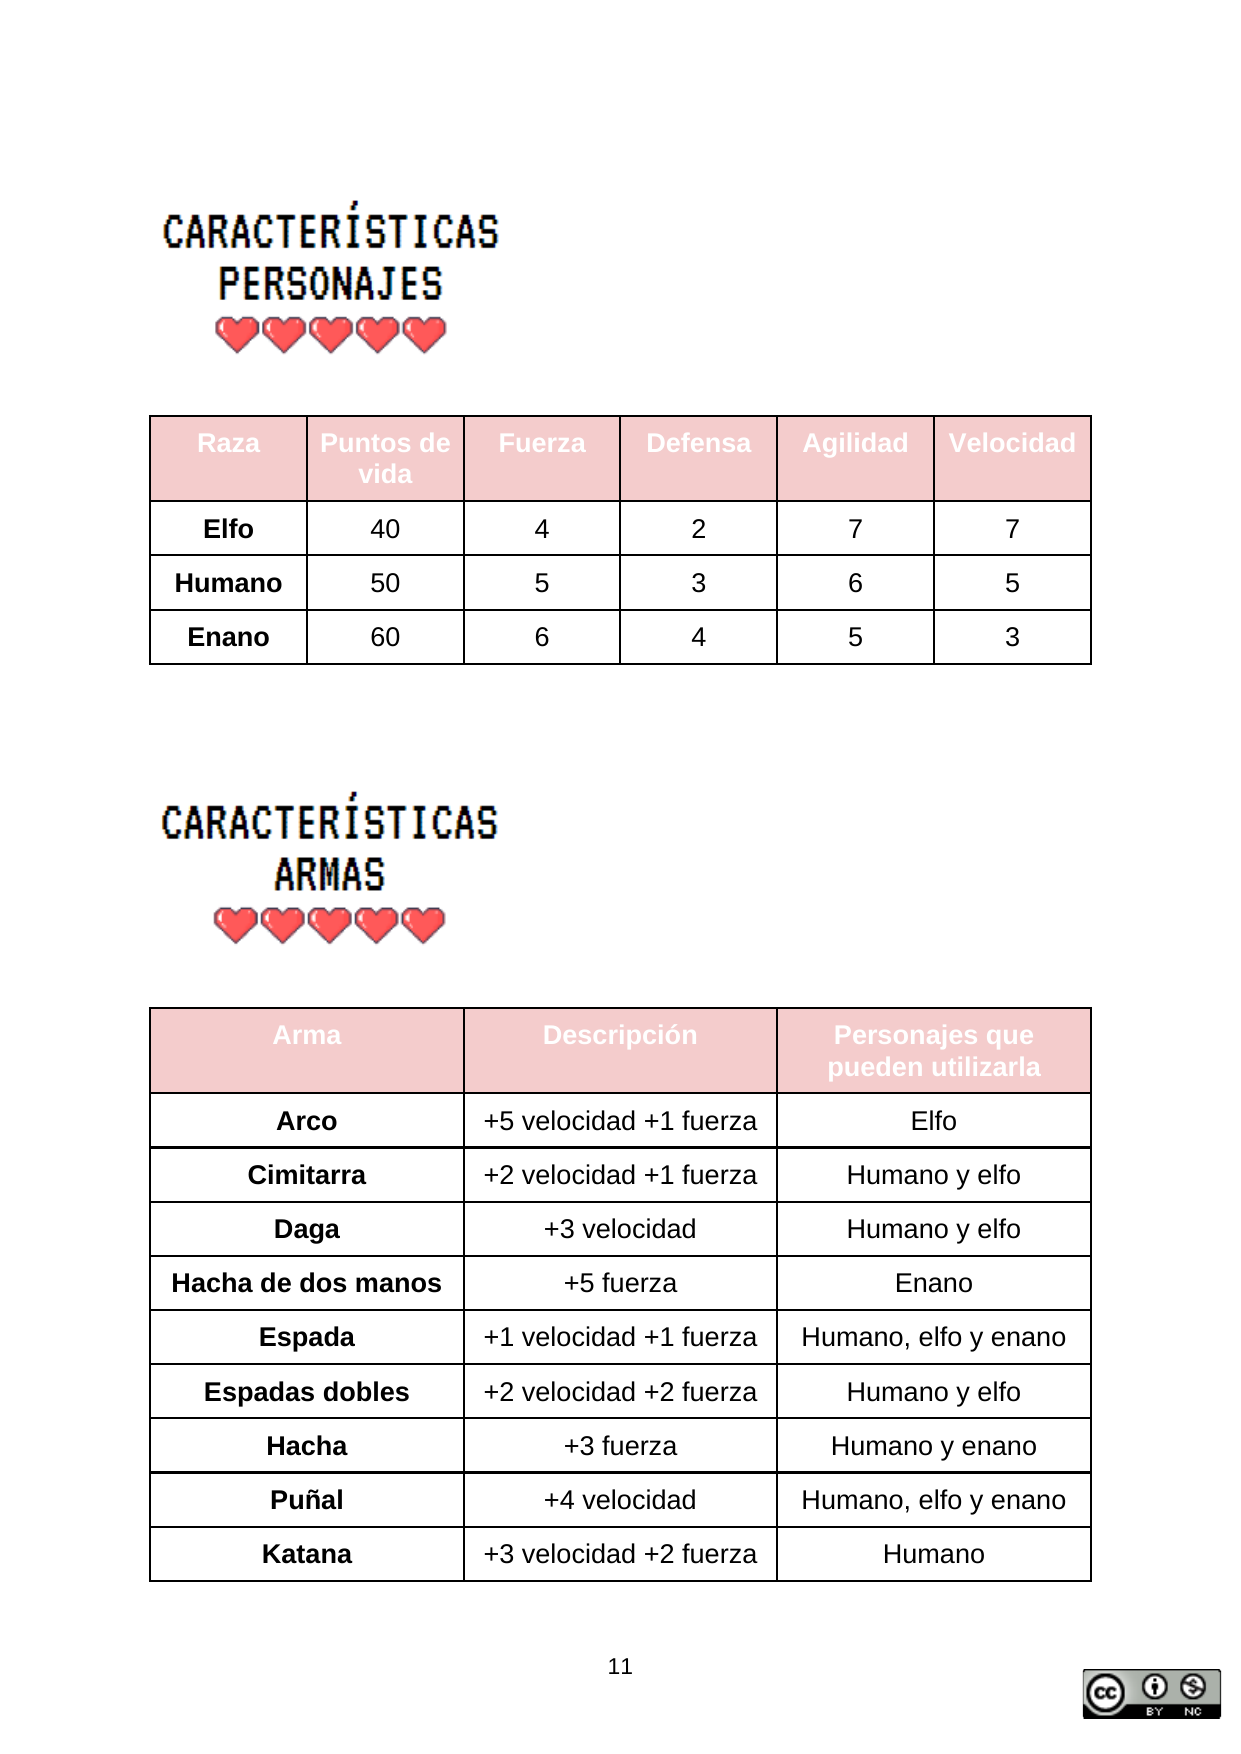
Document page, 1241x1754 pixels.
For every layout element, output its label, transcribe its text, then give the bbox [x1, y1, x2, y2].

table_cell Humano y enano [778, 1419, 1090, 1471]
table_cell Humano, elfo y enano [778, 1474, 1090, 1526]
table_cell +5 fuerza [465, 1257, 776, 1309]
table_cell 6 [778, 556, 933, 608]
table_cell 50 [308, 556, 463, 608]
table_cell +4 velocidad [465, 1474, 776, 1526]
table_header Agilidad [778, 417, 933, 500]
picture [150, 179, 508, 366]
table_cell 60 [308, 611, 463, 663]
table_cell +5 velocidad +1 fuerza [465, 1094, 776, 1146]
table_cell 3 [621, 556, 776, 608]
table_header Arma [151, 1009, 463, 1092]
table_cell 6 [465, 611, 619, 663]
table_header Puntos de vida [308, 417, 463, 500]
table_header Velocidad [935, 417, 1090, 500]
table_header Personajes que pueden utilizarla [778, 1009, 1090, 1092]
table_cell Humano [778, 1528, 1090, 1580]
table_cell Humano [151, 556, 306, 608]
table_cell Enano [151, 611, 306, 663]
table_cell 3 [935, 611, 1090, 663]
table_cell 7 [778, 502, 933, 554]
table_cell Humano, elfo y enano [778, 1311, 1090, 1363]
table_cell 4 [465, 502, 619, 554]
table_cell Espada [151, 1311, 463, 1363]
table_cell +2 velocidad +1 fuerza [465, 1149, 776, 1201]
picture [1082, 1669, 1222, 1719]
table_cell 4 [621, 611, 776, 663]
subtitle 4.- Características de las armas [150, 778, 1090, 964]
table_header Descripción [465, 1009, 776, 1092]
table_header Fuerza [465, 417, 619, 500]
table_cell Katana [151, 1528, 463, 1580]
table_cell 7 [935, 502, 1090, 554]
table_cell Arco [151, 1094, 463, 1146]
table_cell Humano y elfo [778, 1149, 1090, 1201]
table_cell Puñal [151, 1474, 463, 1526]
subtitle 3.- Características de los personajes [150, 179, 1090, 372]
table_cell +1 velocidad +1 fuerza [465, 1311, 776, 1363]
table_cell Elfo [151, 502, 306, 554]
table_cell 5 [465, 556, 619, 608]
table_cell Hacha [151, 1419, 463, 1471]
table_cell +3 velocidad +2 fuerza [465, 1528, 776, 1580]
table_cell Enano [778, 1257, 1090, 1309]
table_cell Cimitarra [151, 1149, 463, 1201]
table_cell +3 velocidad [465, 1203, 776, 1255]
table_cell 5 [935, 556, 1090, 608]
table_cell +2 velocidad +2 fuerza [465, 1365, 776, 1417]
table_cell Humano y elfo [778, 1365, 1090, 1417]
table_cell Espadas dobles [151, 1365, 463, 1417]
table_cell Hacha de dos manos [151, 1257, 463, 1309]
table_cell 2 [621, 502, 776, 554]
table_cell Elfo [778, 1094, 1090, 1146]
table_cell +3 fuerza [465, 1419, 776, 1471]
table_cell 5 [778, 611, 933, 663]
picture [150, 778, 507, 958]
table_cell 40 [308, 502, 463, 554]
table_cell Humano y elfo [778, 1203, 1090, 1255]
table_cell Daga [151, 1203, 463, 1255]
table_header Defensa [621, 417, 776, 500]
table_header Raza [151, 417, 306, 500]
